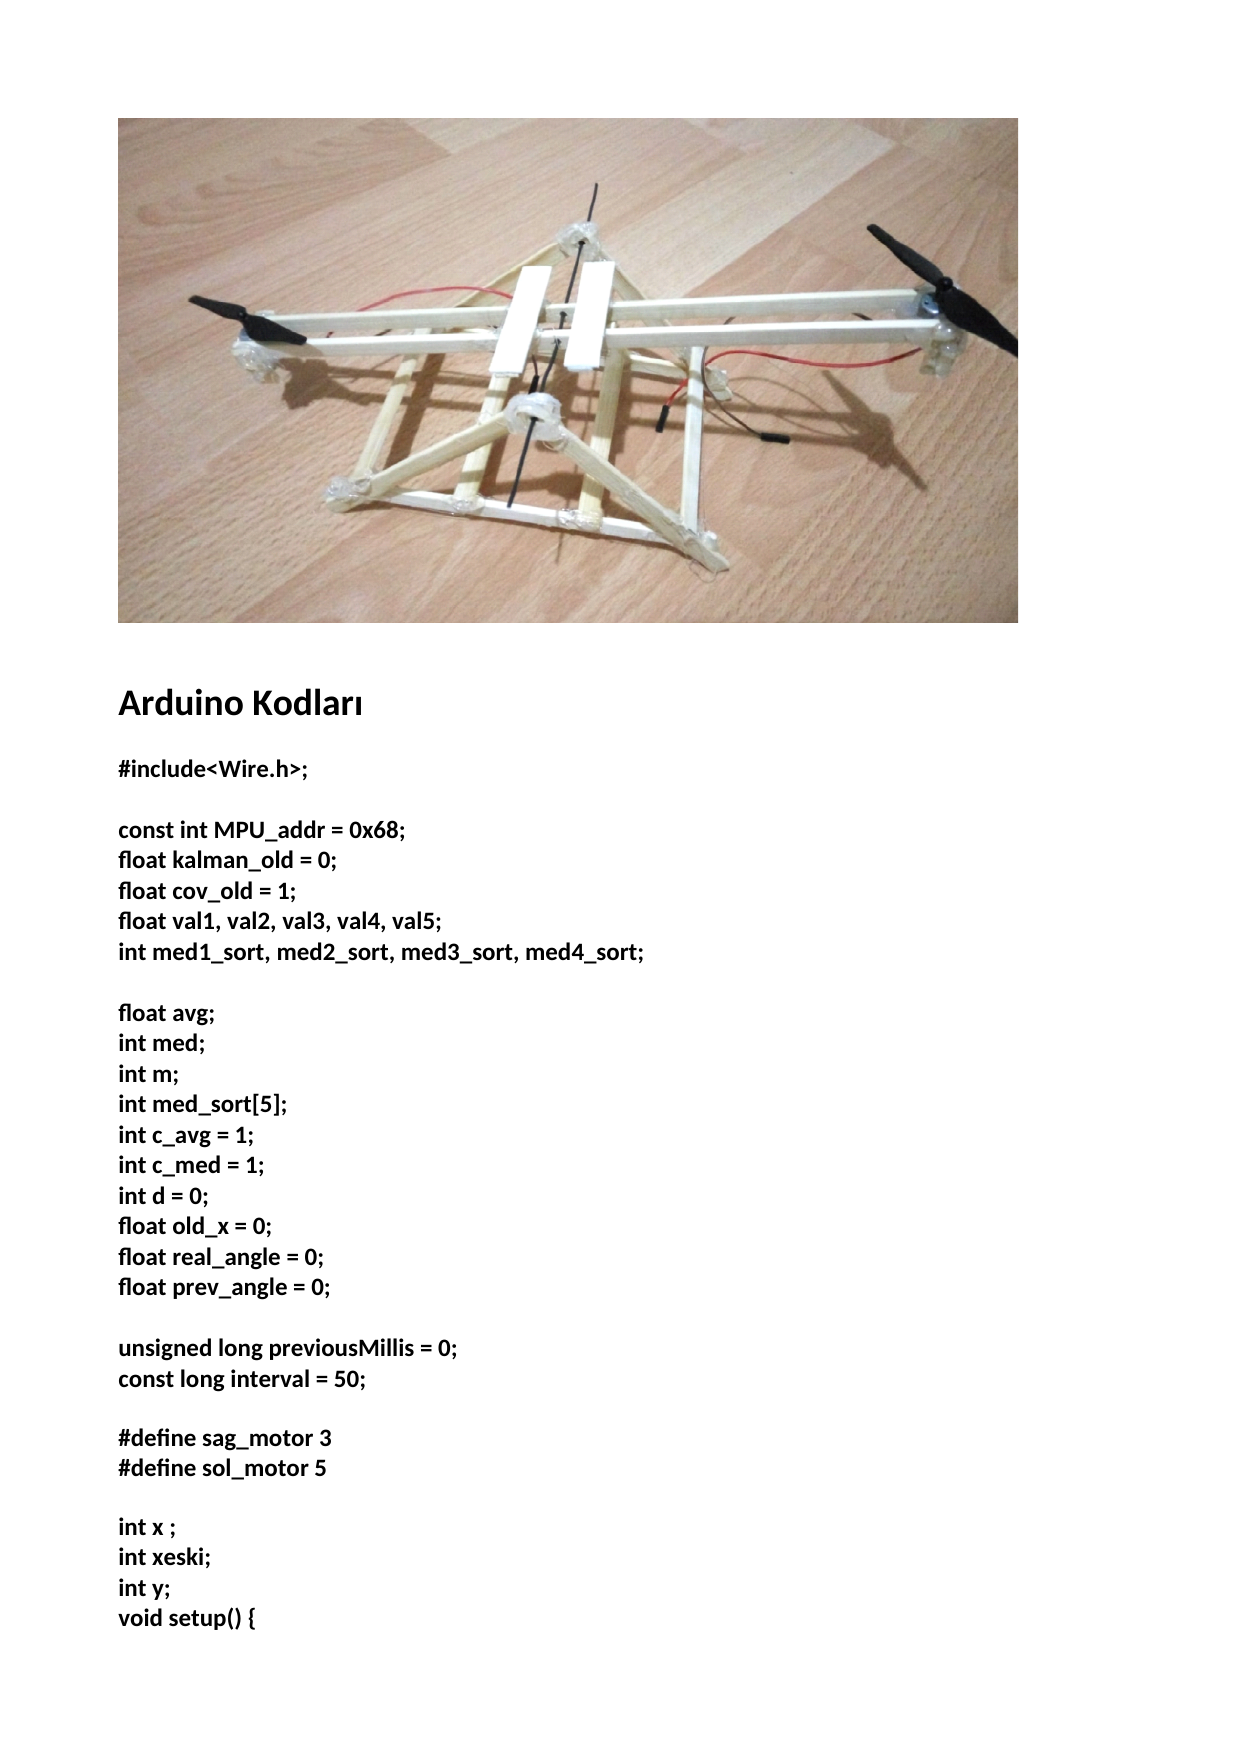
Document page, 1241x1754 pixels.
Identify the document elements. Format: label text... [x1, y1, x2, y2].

text void setup() { [118, 1602, 1122, 1633]
text int y; [118, 1572, 1122, 1602]
text float kalman_old = 0; [118, 844, 1122, 875]
text float val1, val2, val3, val4, val5; [118, 905, 1122, 936]
text int c_med = 1; [118, 1149, 1122, 1180]
text int c_avg = 1; [118, 1119, 1122, 1149]
text int med1_sort, med2_sort, med3_sort, med4_sort; [118, 936, 1122, 966]
text float real_angle = 0; [118, 1241, 1122, 1272]
text const long interval = 50; [118, 1363, 1122, 1394]
text unsigned long previousMillis = 0; [118, 1333, 1122, 1363]
text Arduino Kodları [118, 679, 1122, 725]
text int xeski; [118, 1541, 1122, 1572]
text float cov_old = 1; [118, 875, 1122, 905]
text float old_x = 0; [118, 1211, 1122, 1241]
text #define sag_motor 3 [118, 1422, 1122, 1452]
text float prev_angle = 0; [118, 1272, 1122, 1302]
text int x ; [118, 1511, 1122, 1541]
text const int MPU_addr = 0x68; [118, 814, 1122, 844]
text int d = 0; [118, 1180, 1122, 1211]
text int m; [118, 1058, 1122, 1088]
text int med; [118, 1027, 1122, 1058]
text float avg; [118, 997, 1122, 1027]
text #include<Wire.h>; [118, 753, 1122, 783]
text #define sol_motor 5 [118, 1452, 1122, 1483]
text int med_sort[5]; [118, 1088, 1122, 1119]
